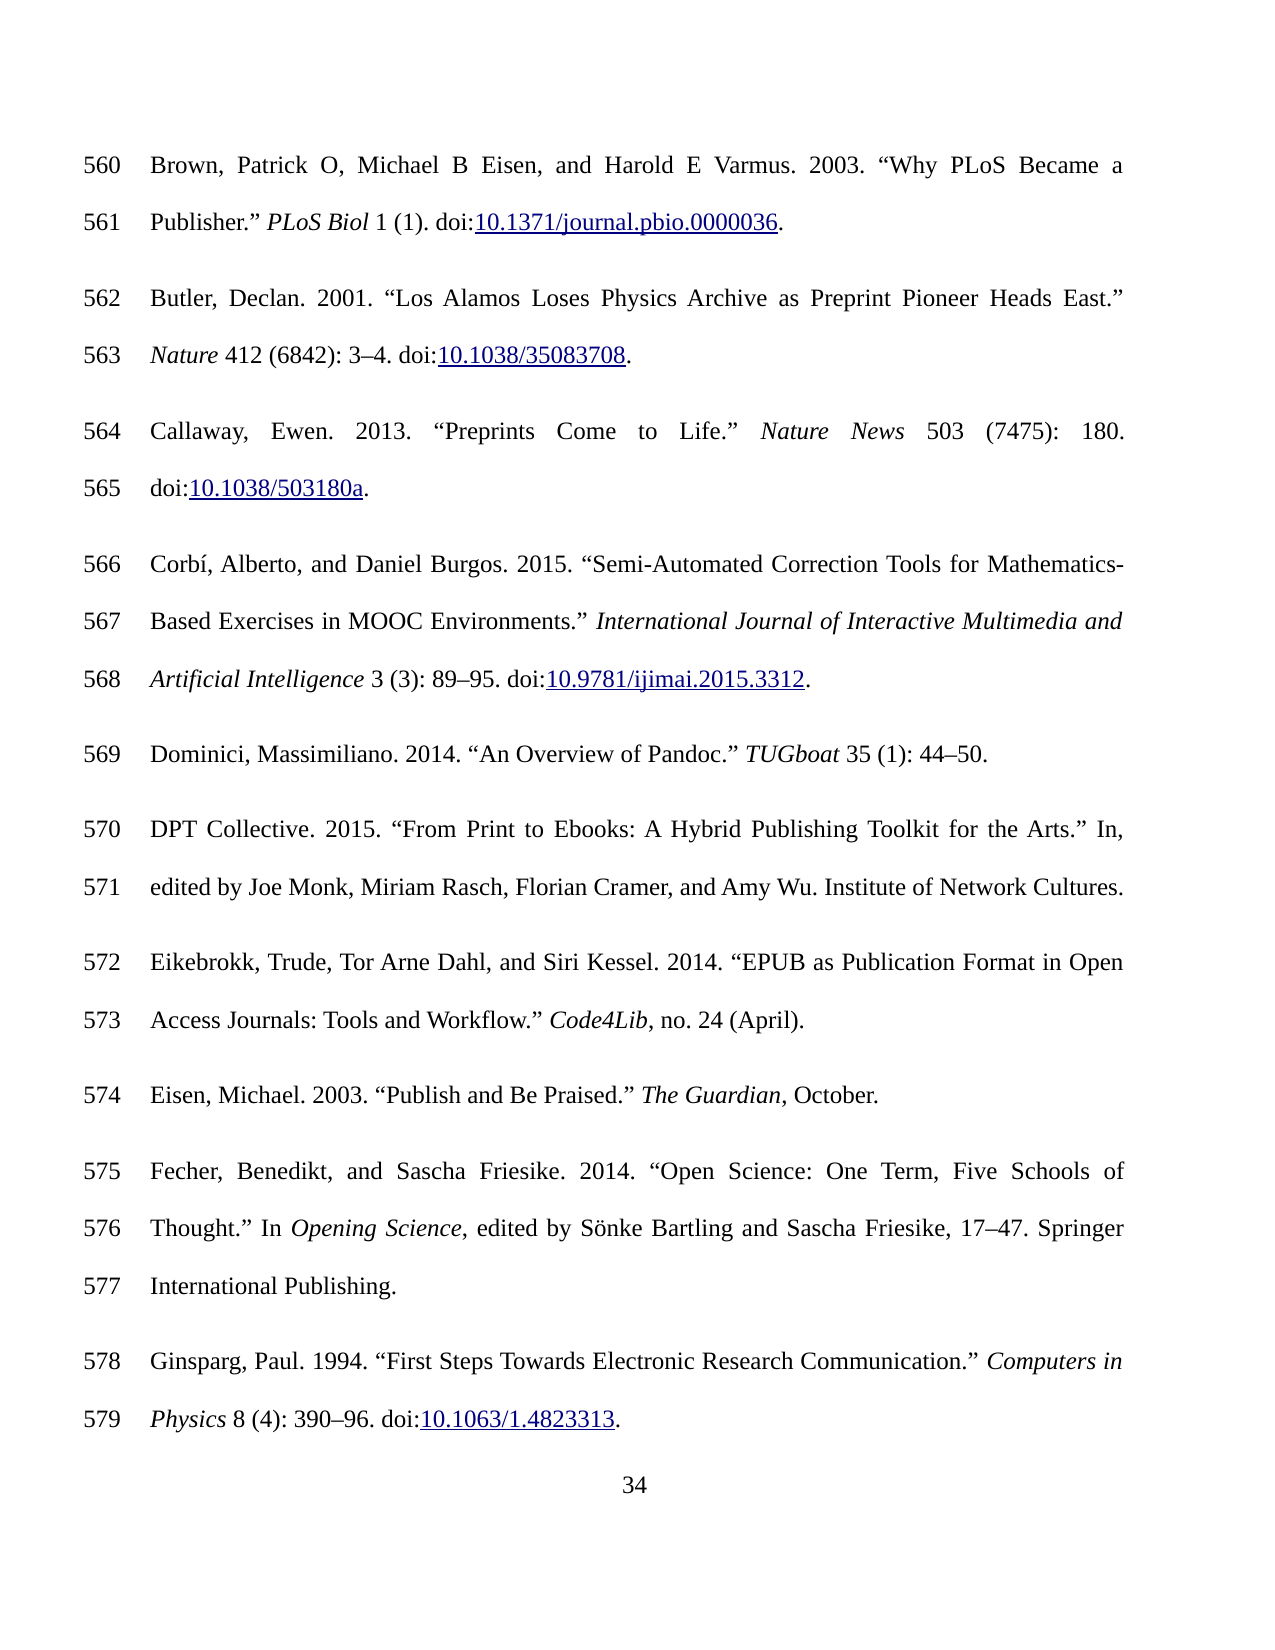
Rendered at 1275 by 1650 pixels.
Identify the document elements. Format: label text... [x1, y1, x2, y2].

text Dominici, Massimiliano. 2014. “An Overview of Pandoc.” TUGboat 35 (1): 44–50. [150, 739, 1125, 768]
text Corbí, Alberto, and Daniel Burgos. 2015. “Semi-Automated Correction Tools for Mathematics-Based Exercises in MOOC Environments.” International Journal of Interactive Multimedia and Artificial Intelligence 3 (3): 89–95. doi:10.9781/ijimai.2015.3312. [150, 549, 1125, 692]
text Eisen, Michael. 2003. “Publish and Be Praised.” The Guardian, October. [150, 1080, 1125, 1109]
text Butler, Declan. 2001. “Los Alamos Loses Physics Archive as Preprint Pioneer Heads East.” Nature 412 (6842): 3–4. doi:10.1038/35083708. [150, 283, 1125, 369]
text Ginsparg, Paul. 1994. “First Steps Towards Electronic Research Communication.” Computers in Physics 8 (4): 390–96. doi:10.1063/1.4823313. [150, 1346, 1125, 1432]
text DPT Collective. 2015. “From Print to Ebooks: A Hybrid Publishing Toolkit for the Arts.” In, edited by Joe Monk, Miriam Rasch, Florian Cramer, and Amy Wu. Institute of Network Cultures. [150, 814, 1125, 901]
text Brown, Patrick O, Michael B Eisen, and Harold E Varmus. 2003. “Why PLoS Became a Publisher.” PLoS Biol 1 (1). doi:10.1371/journal.pbio.0000036. [150, 150, 1125, 236]
text Callaway, Ewen. 2013. “Preprints Come to Life.” Nature News 503 (7475): 180. doi:10.1038/503180a. [150, 416, 1125, 502]
text Fecher, Benedikt, and Sascha Friesike. 2014. “Open Science: One Term, Five Schools of Thought.” In Opening Science, edited by Sönke Bartling and Sascha Friesike, 17–47. Springer International Publishing. [150, 1156, 1125, 1299]
text Eikebrokk, Trude, Tor Arne Dahl, and Siri Kessel. 2014. “EPUB as Publication Format in Open Access Journals: Tools and Workflow.” Code4Lib, no. 24 (April). [150, 947, 1125, 1034]
